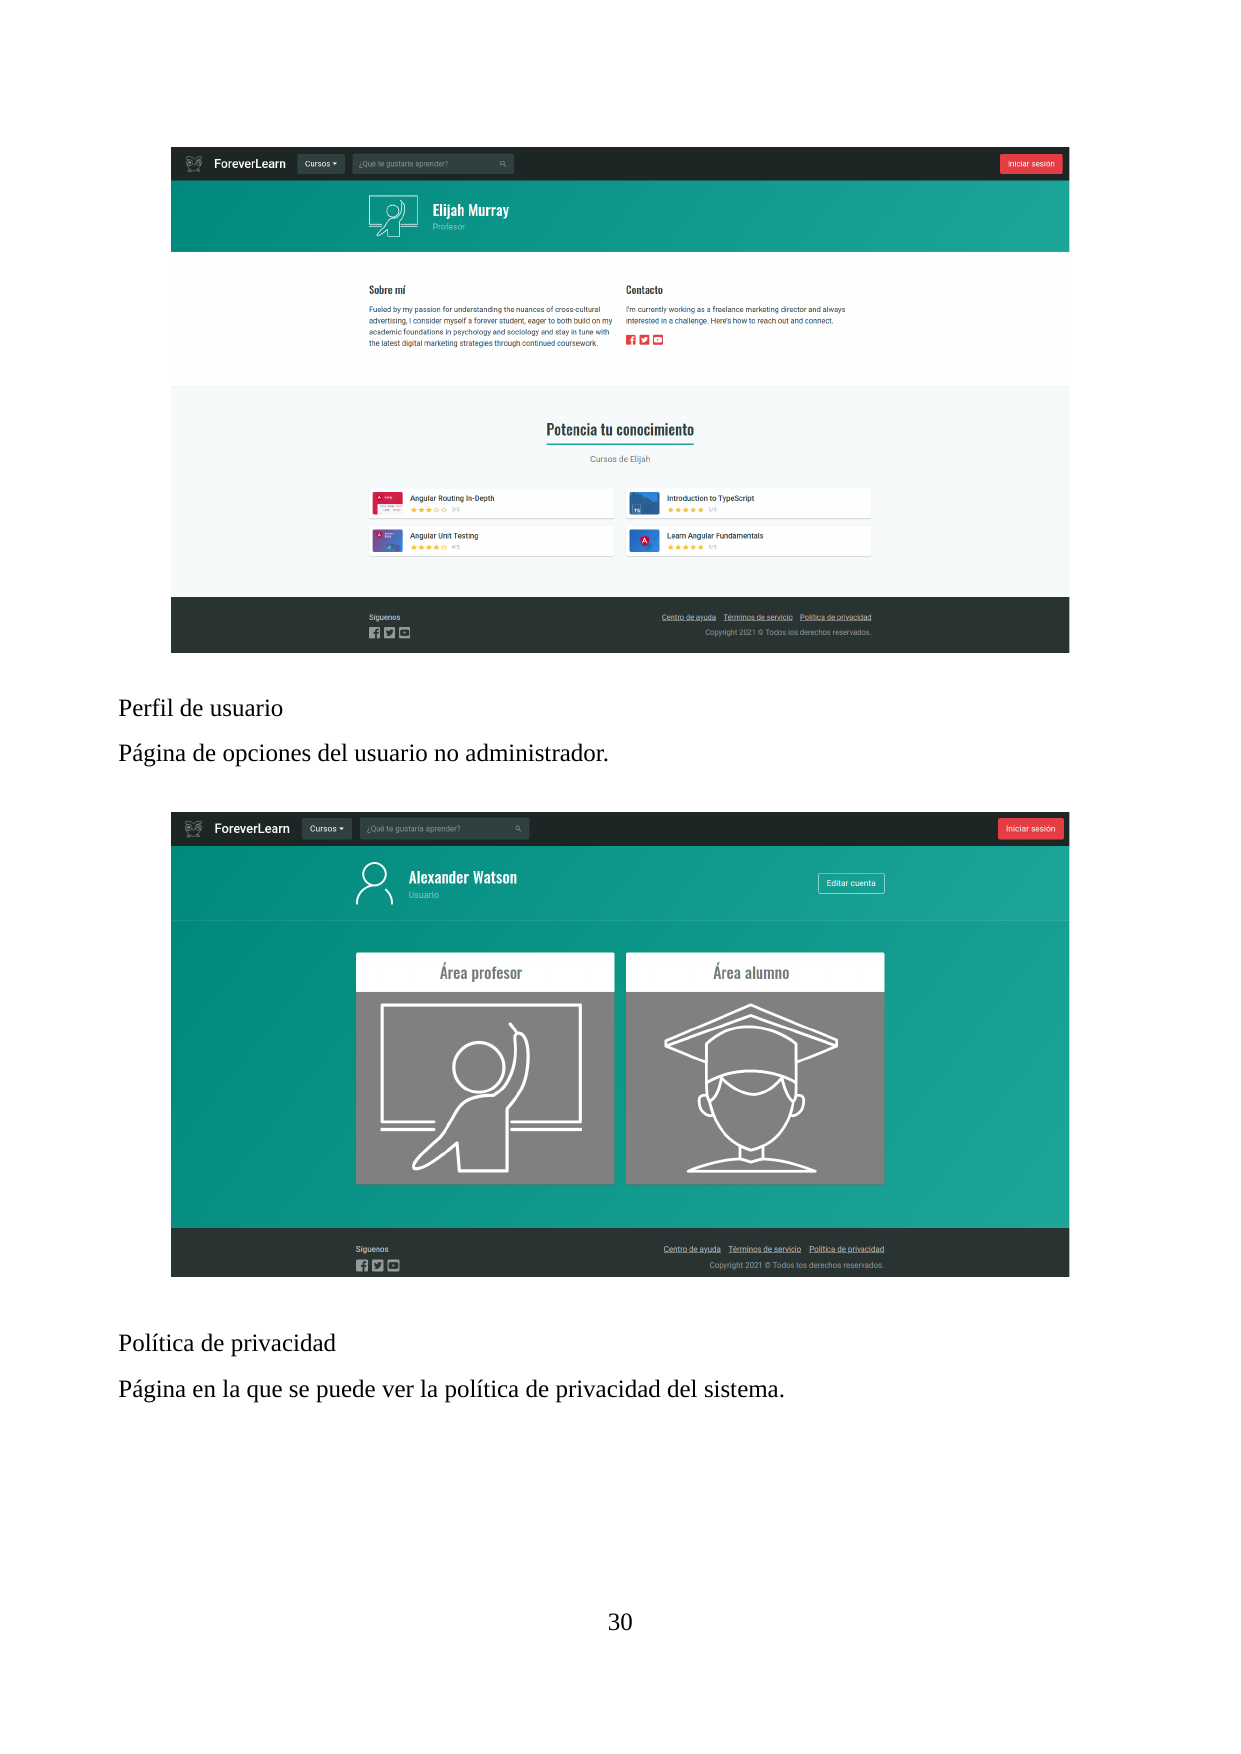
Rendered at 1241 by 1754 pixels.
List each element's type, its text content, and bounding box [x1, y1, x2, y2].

picture [171, 812, 1070, 1277]
text Página en la que se puede ver la política de privacidad del sistema. [118, 1374, 1017, 1403]
picture [171, 147, 1070, 653]
text Página de opciones del usuario no administrador. [118, 738, 1017, 767]
text Política de privacidad [118, 1328, 1017, 1357]
text Perfil de usuario [118, 693, 1017, 721]
